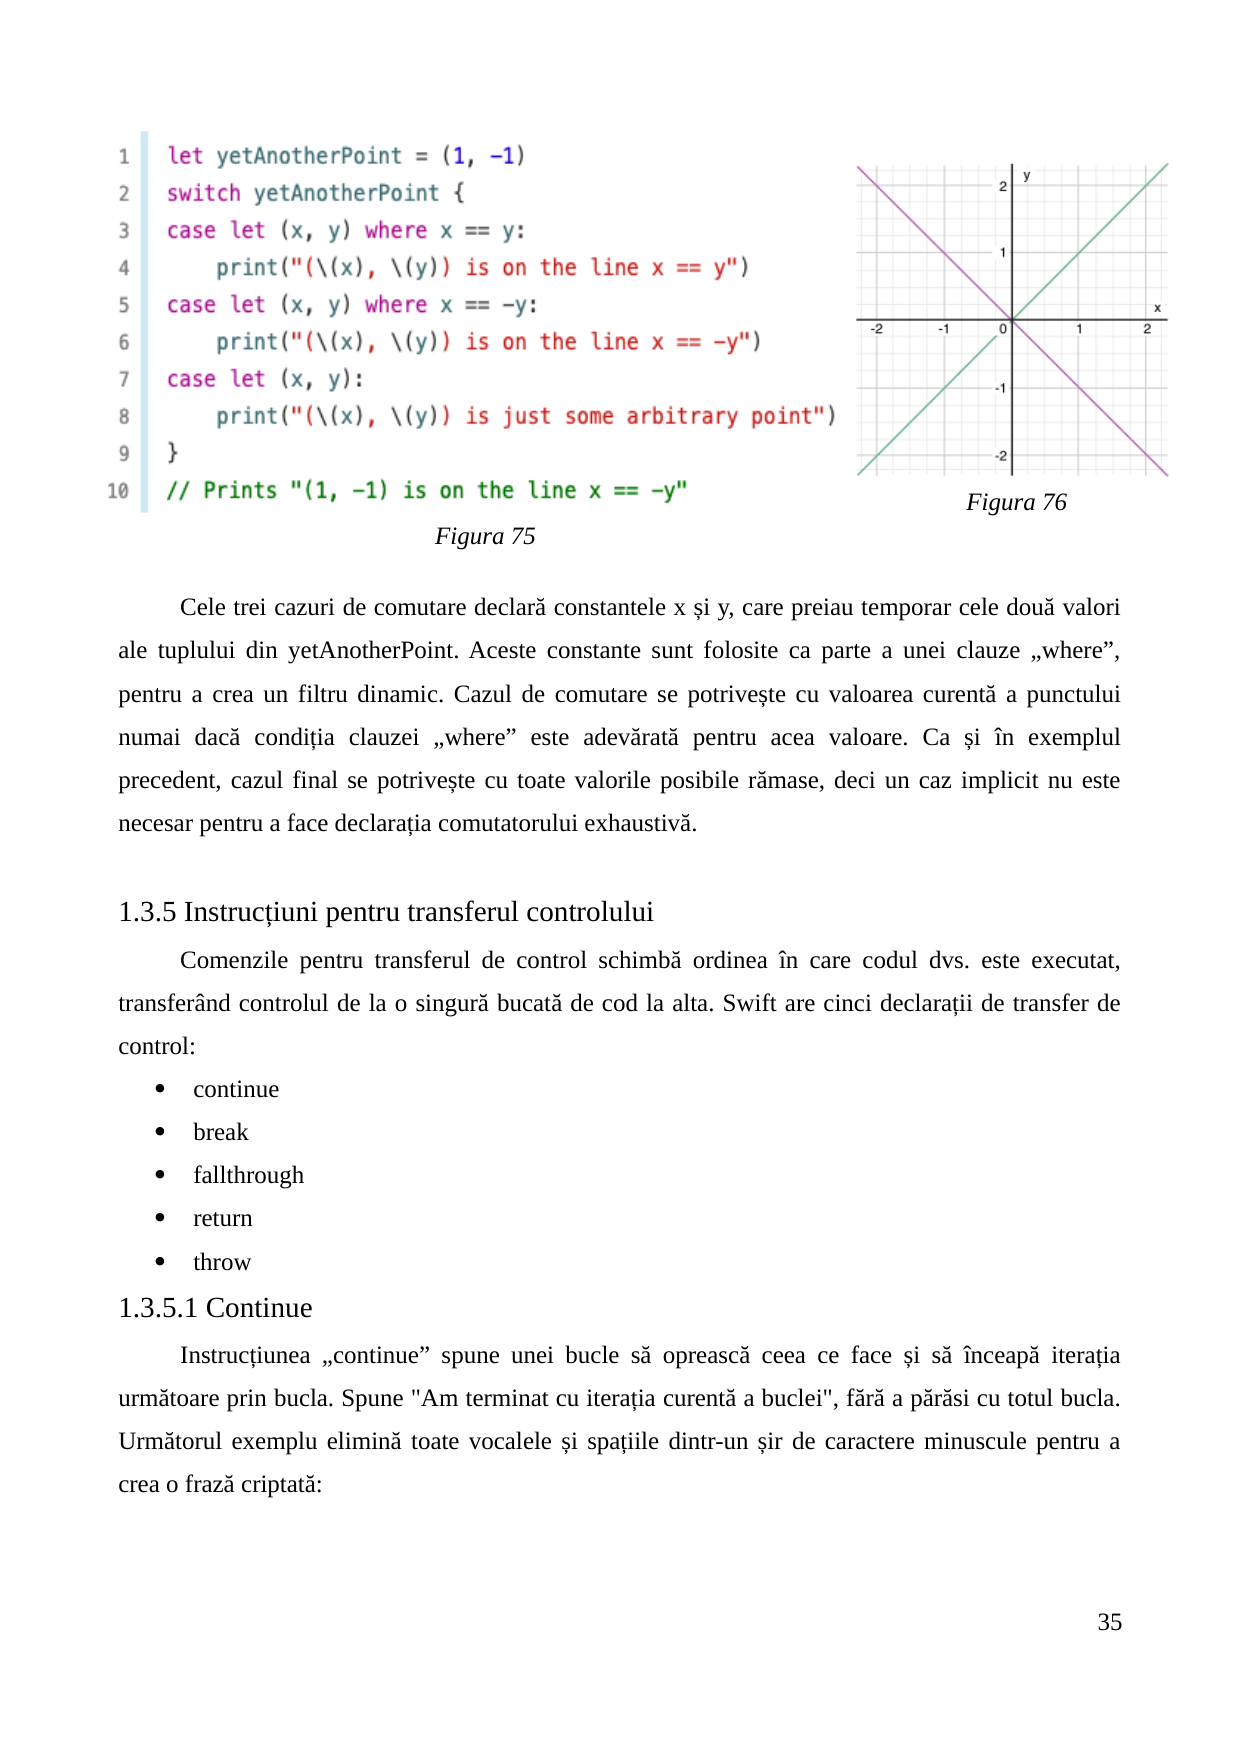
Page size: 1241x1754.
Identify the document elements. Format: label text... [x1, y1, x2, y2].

text Figura 75 [107, 521, 864, 550]
subtitle 1.3.5 Instrucțiuni pentru transferul controlului [118, 894, 1122, 928]
text Cele trei cazuri de comutare declară constantele x și y, care preiau temporar cele două valori ale tuplului din yetAnotherPoint. Aceste constante sunt folosite ca parte a unei clauze „where”, pentru a crea un filtru dinamic. Cazul de comutare se potrivește cu valoarea curentă a punctului numai dacă condiția clauzei „where” este adevărată pentru acea valoare. Ca și în exemplul precedent, cazul final se potrivește cu toate valorile posibile rămase, deci un caz implicit nu este necesar pentru a face declarația comutatorului exhaustivă. [118, 592, 1122, 837]
list break [156, 1117, 1122, 1146]
subtitle 1.3.5.1 Continue [118, 1290, 1122, 1323]
text Figura 76 [844, 487, 1189, 516]
list continue [156, 1074, 1122, 1103]
list fallthrough [156, 1160, 1122, 1189]
text Instrucțiunea „continue” spune unei bucle să oprească ceea ce face și să înceapă iterația următoare prin bucla. Spune "Am terminat cu iterația curentă a buclei", fără a părăsi cu totul bucla. Următorul exemplu elimină toate vocalele și spațiile dintr-un șir de caractere minuscule pentru a crea o frază criptată: [118, 1340, 1122, 1498]
list return [156, 1203, 1122, 1232]
picture [107, 122, 1189, 521]
list throw [156, 1247, 1122, 1275]
text Comenzile pentru transferul de control schimbă ordinea în care codul dvs. este executat, transferând controlul de la o singură bucată de cod la alta. Swift are cinci declarații de transfer de control: [118, 945, 1122, 1060]
